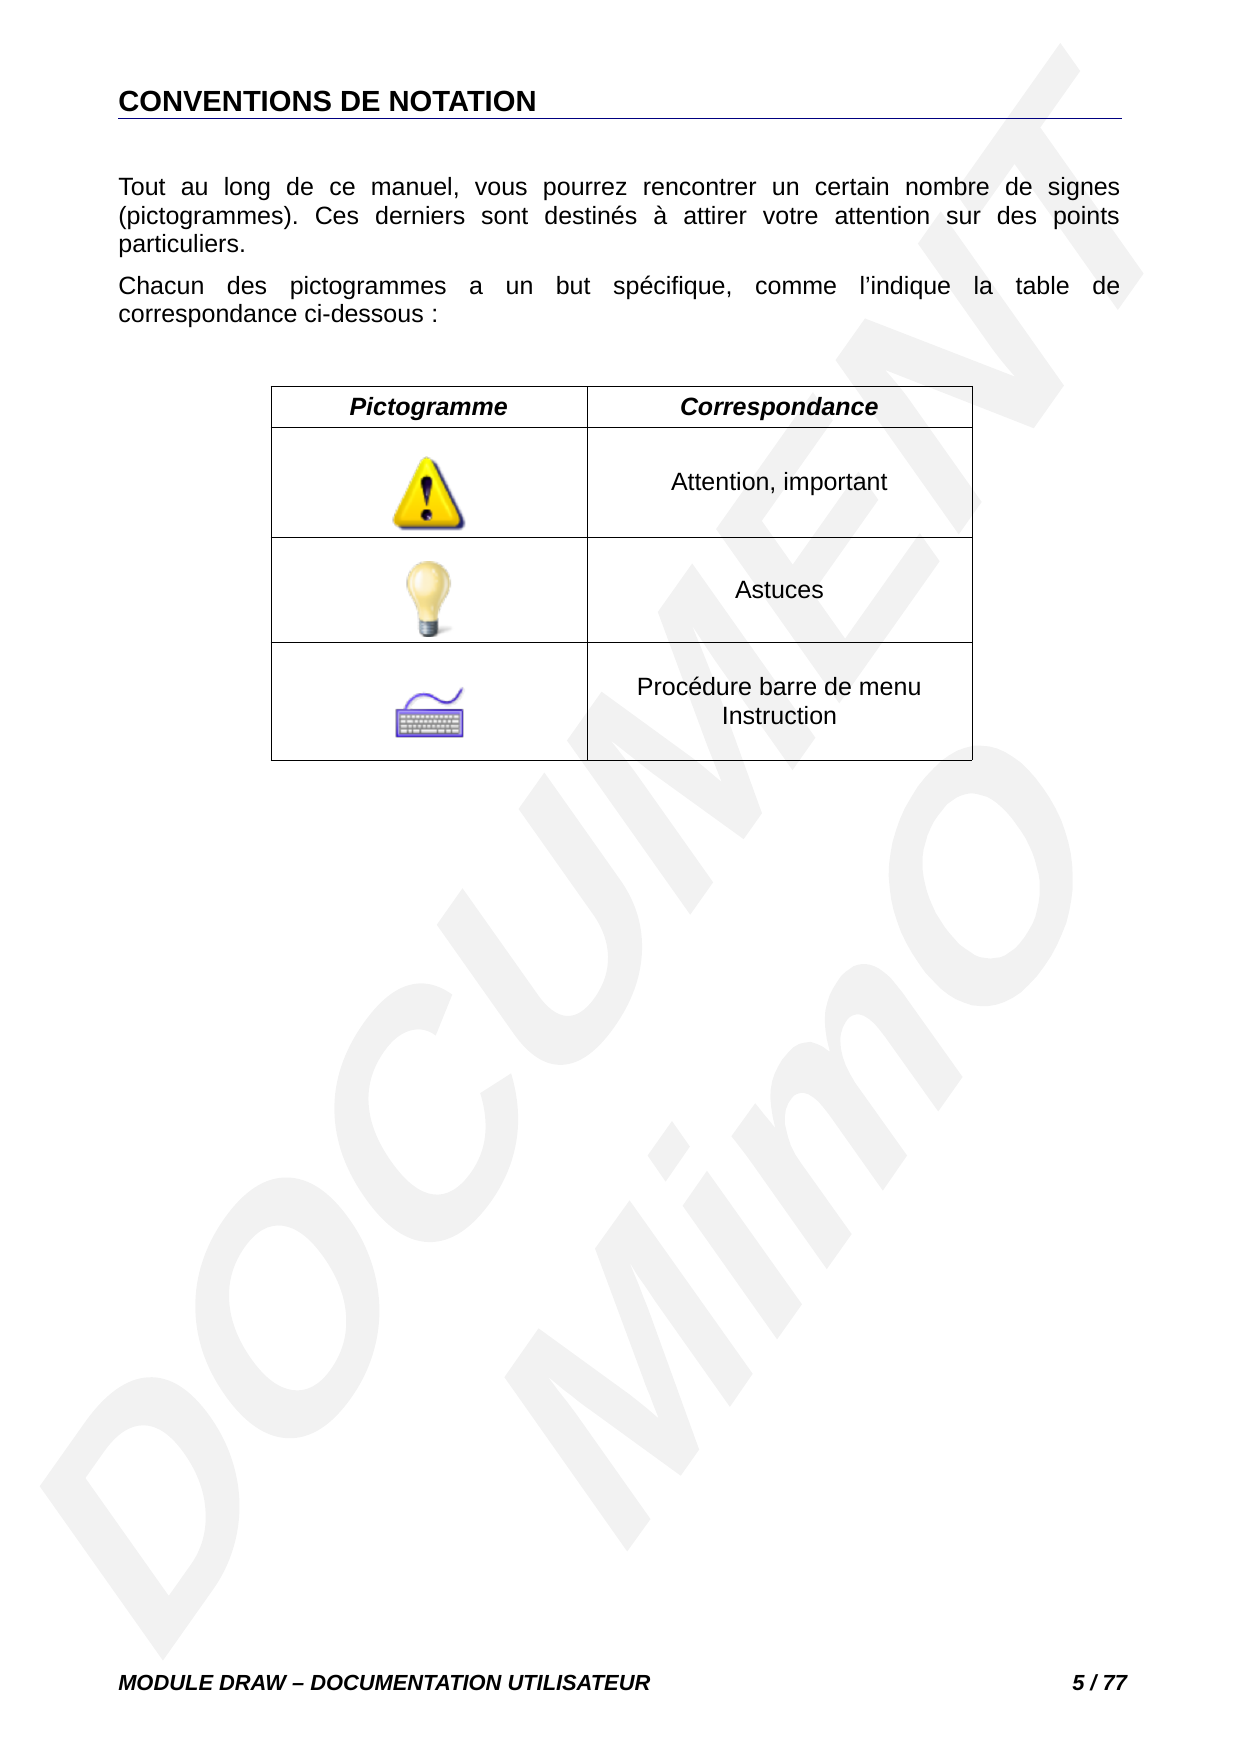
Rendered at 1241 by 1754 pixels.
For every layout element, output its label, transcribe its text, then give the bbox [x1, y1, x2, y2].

text Tout au long de ce manuel, vous pourrez rencontrer un certain nombre de signes (pictogrammes). Ces derniers sont destinés à attirer votre attention sur des points particuliers. [118, 172, 1122, 258]
table_cell [272, 428, 587, 537]
table_cell [272, 538, 587, 642]
picture [391, 561, 466, 637]
picture [391, 676, 466, 751]
picture [391, 456, 466, 531]
table_header Pictogramme [272, 387, 587, 427]
table_cell Attention, important [588, 428, 972, 537]
table_cell Astuces [588, 538, 972, 642]
subtitle CONVENTIONS DE NOTATION [118, 84, 1122, 118]
table_header Correspondance [588, 387, 972, 427]
table_cell [272, 643, 587, 760]
table_cell Procédure barre de menu Instruction [588, 643, 972, 760]
text Chacun des pictogrammes a un but spécifique, comme l’indique la table de correspondance ci-dessous : [118, 271, 1122, 328]
